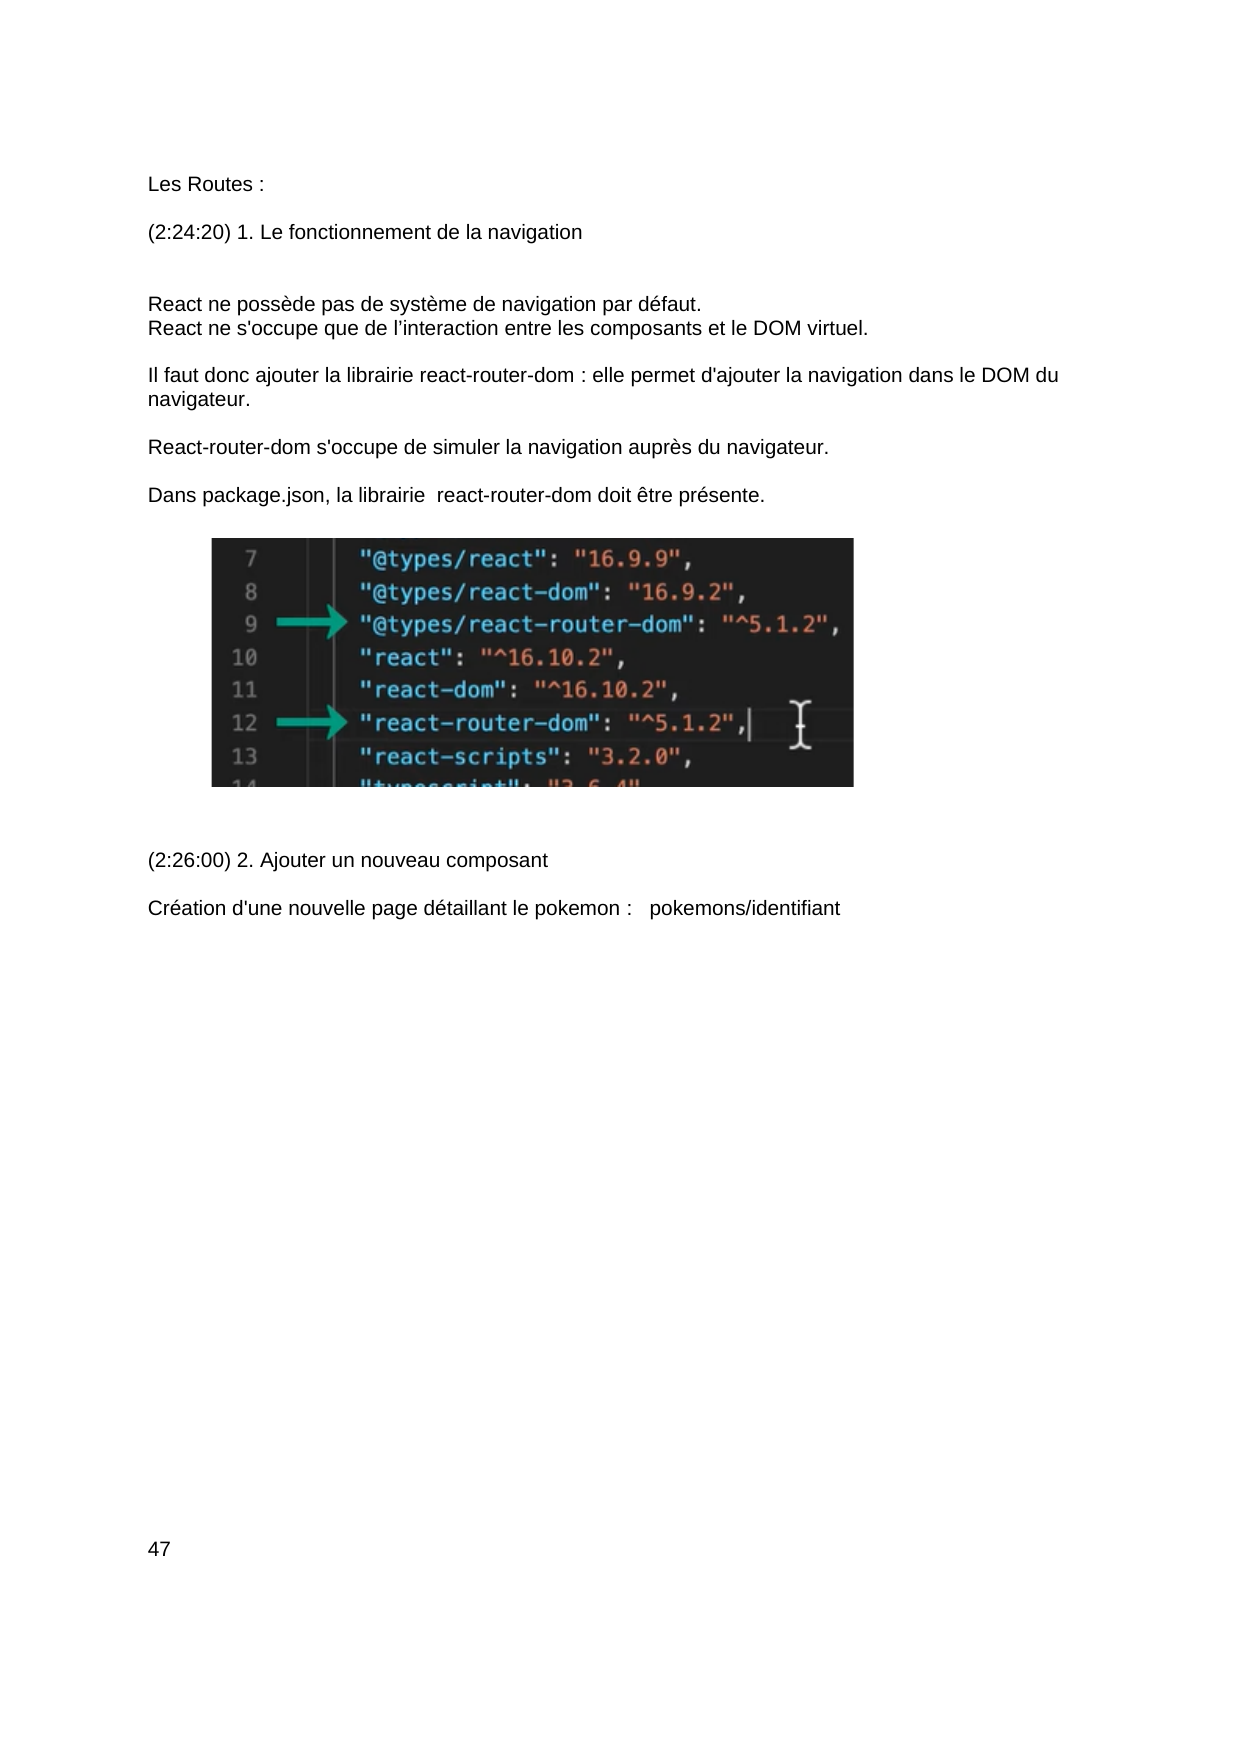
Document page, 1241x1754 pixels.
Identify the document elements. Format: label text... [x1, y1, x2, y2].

text (2:24:20) 1. Le fonctionnement de la navigation [148, 219, 1093, 243]
text (2:26:00) 2. Ajouter un nouveau composant [148, 848, 1093, 872]
text Création d'une nouvelle page détaillant le pokemon : pokemons/identifiant [148, 896, 1093, 920]
text React-router-dom s'occupe de simuler la navigation auprès du navigateur. [148, 435, 1093, 459]
text Dans package.json, la librairie react-router-dom doit être présente. [148, 483, 1093, 507]
text Les Routes : [148, 172, 1093, 196]
text Il faut donc ajouter la librairie react-router-dom : elle permet d'ajouter la navigation dans le DOM du navigateur. [148, 363, 1093, 411]
picture [211, 538, 854, 787]
text React ne s'occupe que de l’interaction entre les composants et le DOM virtuel. [148, 315, 1093, 339]
text React ne possède pas de système de navigation par défaut. [148, 291, 1093, 315]
